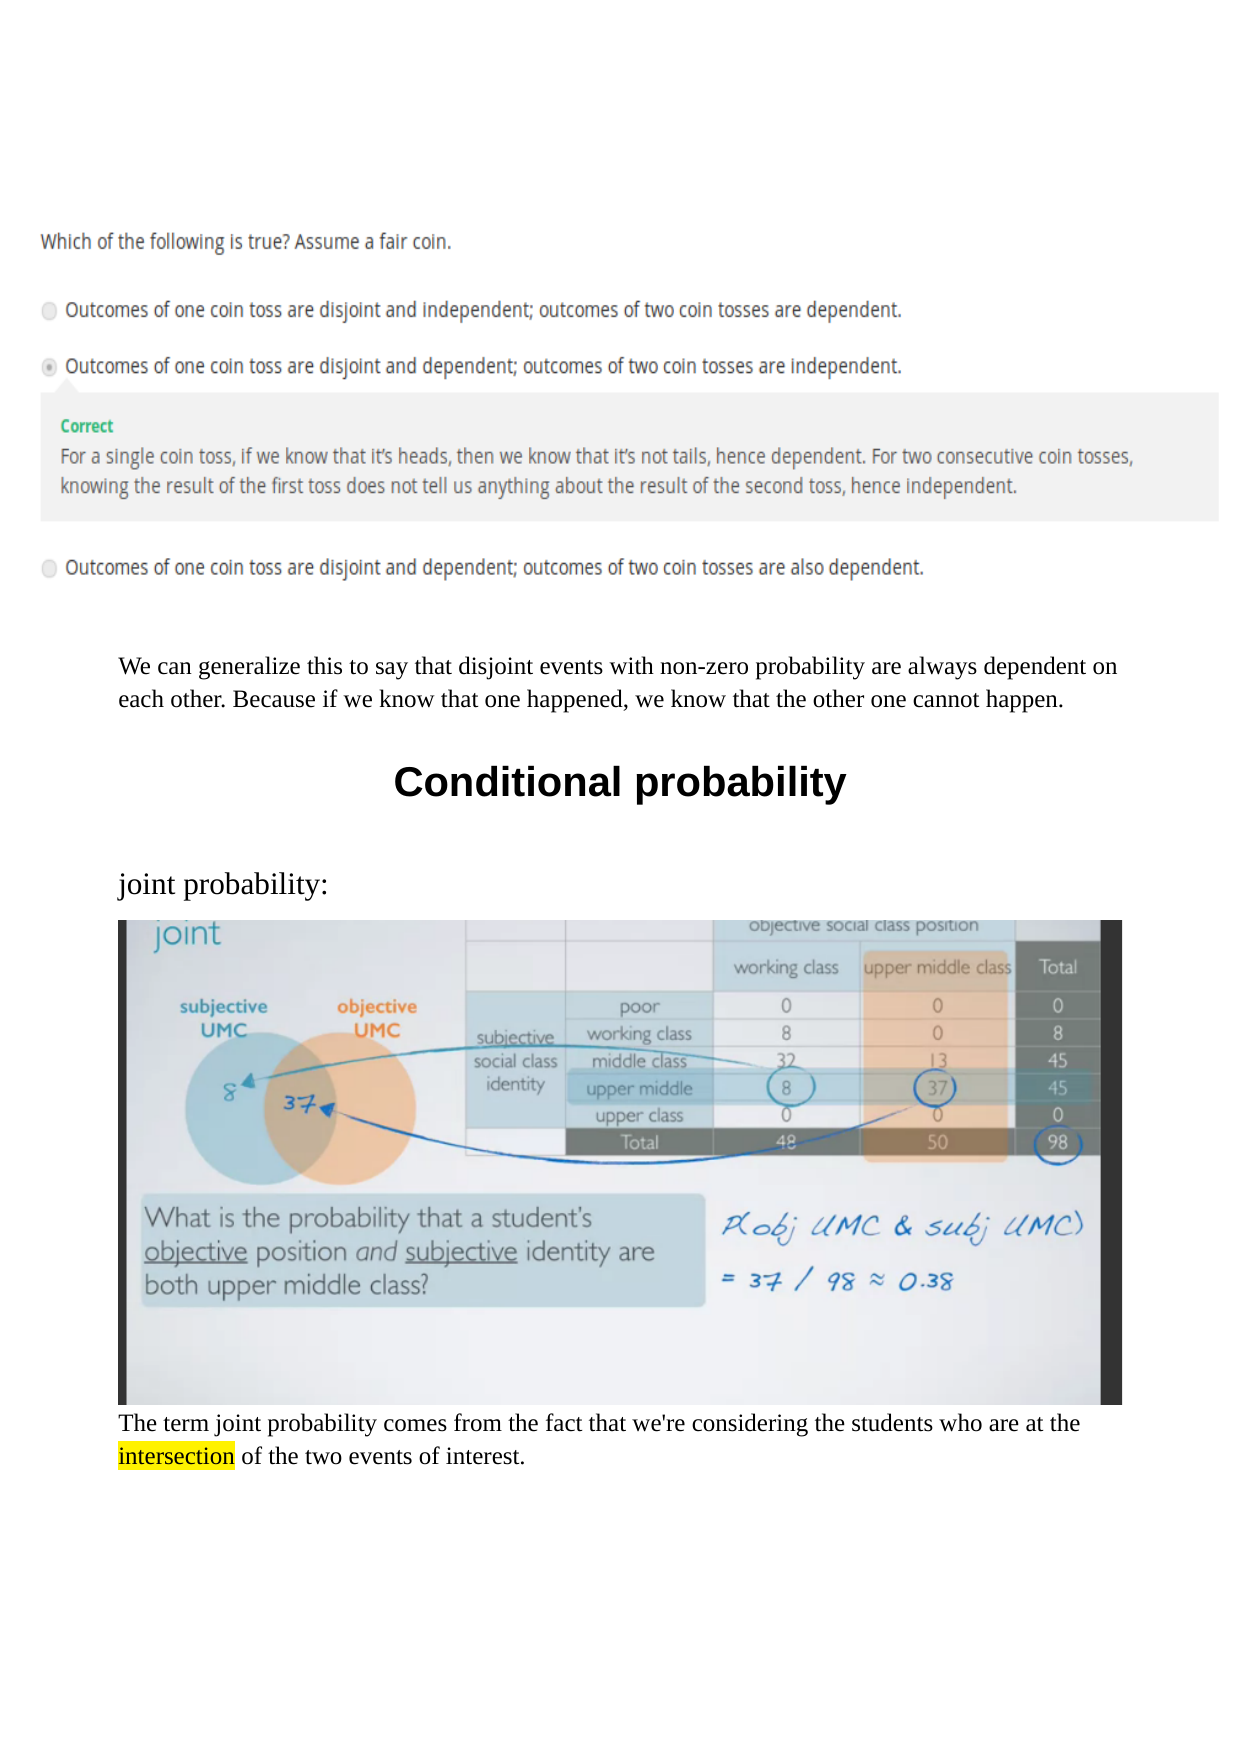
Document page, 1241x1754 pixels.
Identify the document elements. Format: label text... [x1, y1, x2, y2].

text The term joint probability comes from the fact that we're considering the students who are at the intersection of the two events of interest. [118, 1405, 1122, 1470]
title Conditional probability [118, 757, 1122, 805]
picture [4, 224, 1241, 600]
text We can generalize this to say that disjoint events with non-zero probability are always dependent on each other. Because if we know that one happened, we know that the other one cannot happen. [118, 651, 1122, 713]
text joint probability: [118, 865, 1122, 901]
picture [118, 920, 1123, 1405]
